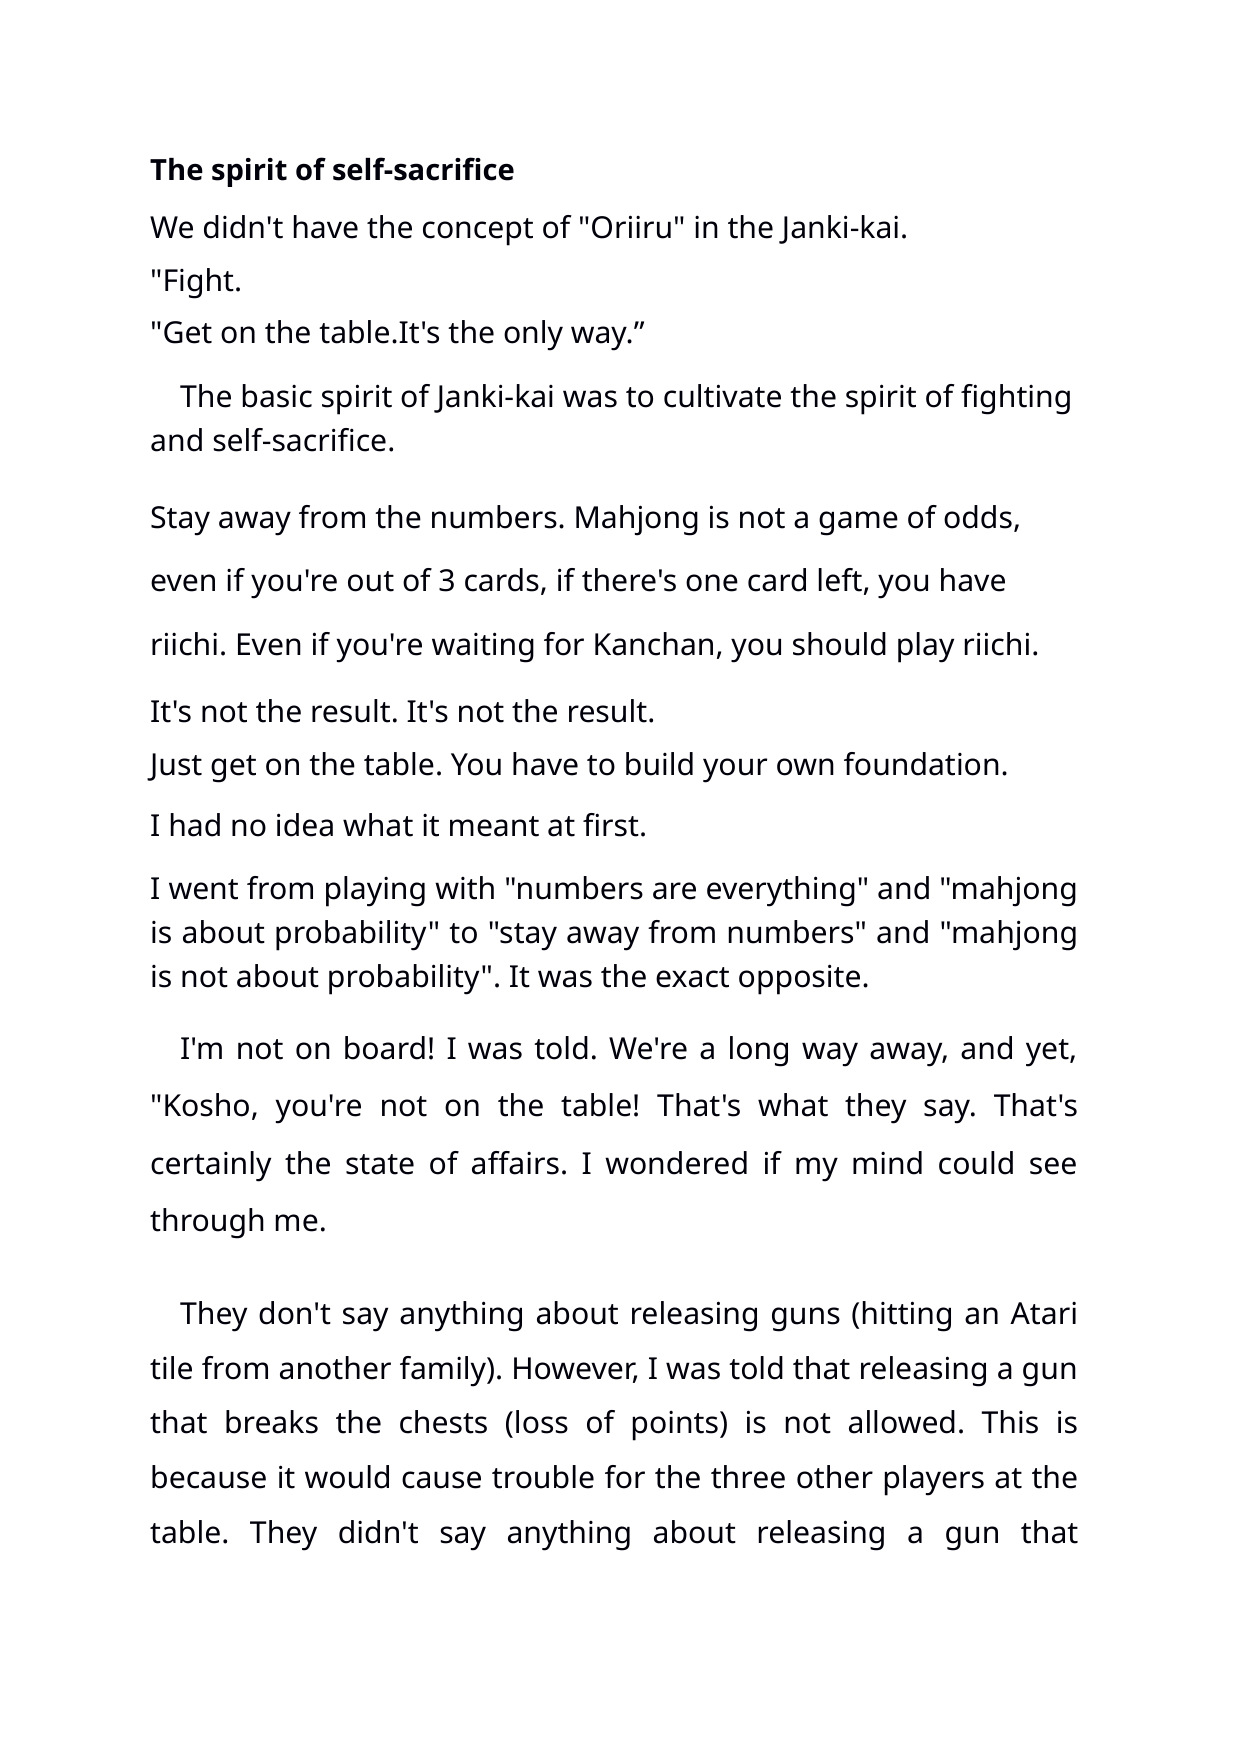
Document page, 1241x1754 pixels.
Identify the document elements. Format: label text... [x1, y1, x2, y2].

text "Fight. [150, 267, 1090, 297]
text Just get on the table. You have to build your own foundation. [150, 751, 1090, 782]
text I'm not on board! I was told. We're a long way away, and yet, "Kosho, you're not on the table! That's what they say. That's certainly the state of affairs. I wondered if my mind could see through me. [150, 1014, 1079, 1243]
text They don't say anything about releasing guns (hitting an Atari tile from another family). However, I was told that releasing a gun that breaks the chests (loss of points) is not allowed. This is because it would cause trouble for the three other players at the table. They didn't say anything about releasing a gun that [150, 1281, 1079, 1554]
text "Get on the table.It's the only way.” [150, 320, 1090, 350]
text I went from playing with "numbers are everything" and "mahjong is about probability" to "stay away from numbers" and "mahjong is not about probability". It was the exact opposite. [150, 864, 1079, 997]
text I had no idea what it meant at first. [150, 812, 1090, 842]
text The spirit of self-sacrifice [150, 157, 1090, 186]
text The basic spirit of Janki-kai was to cultivate the spirit of fighting and self-sacrifice. [150, 372, 1079, 461]
text It's not the result. It's not the result. [150, 699, 1090, 729]
text Stay away from the numbers. Mahjong is not a game of odds, even if you're out of 3 cards, if there's one card left, you have riichi. Even if you're waiting for Kanchan, you should play riichi. [150, 477, 1079, 668]
text We didn't have the concept of "Oriiru" in the Janki-kai. [150, 216, 1090, 245]
